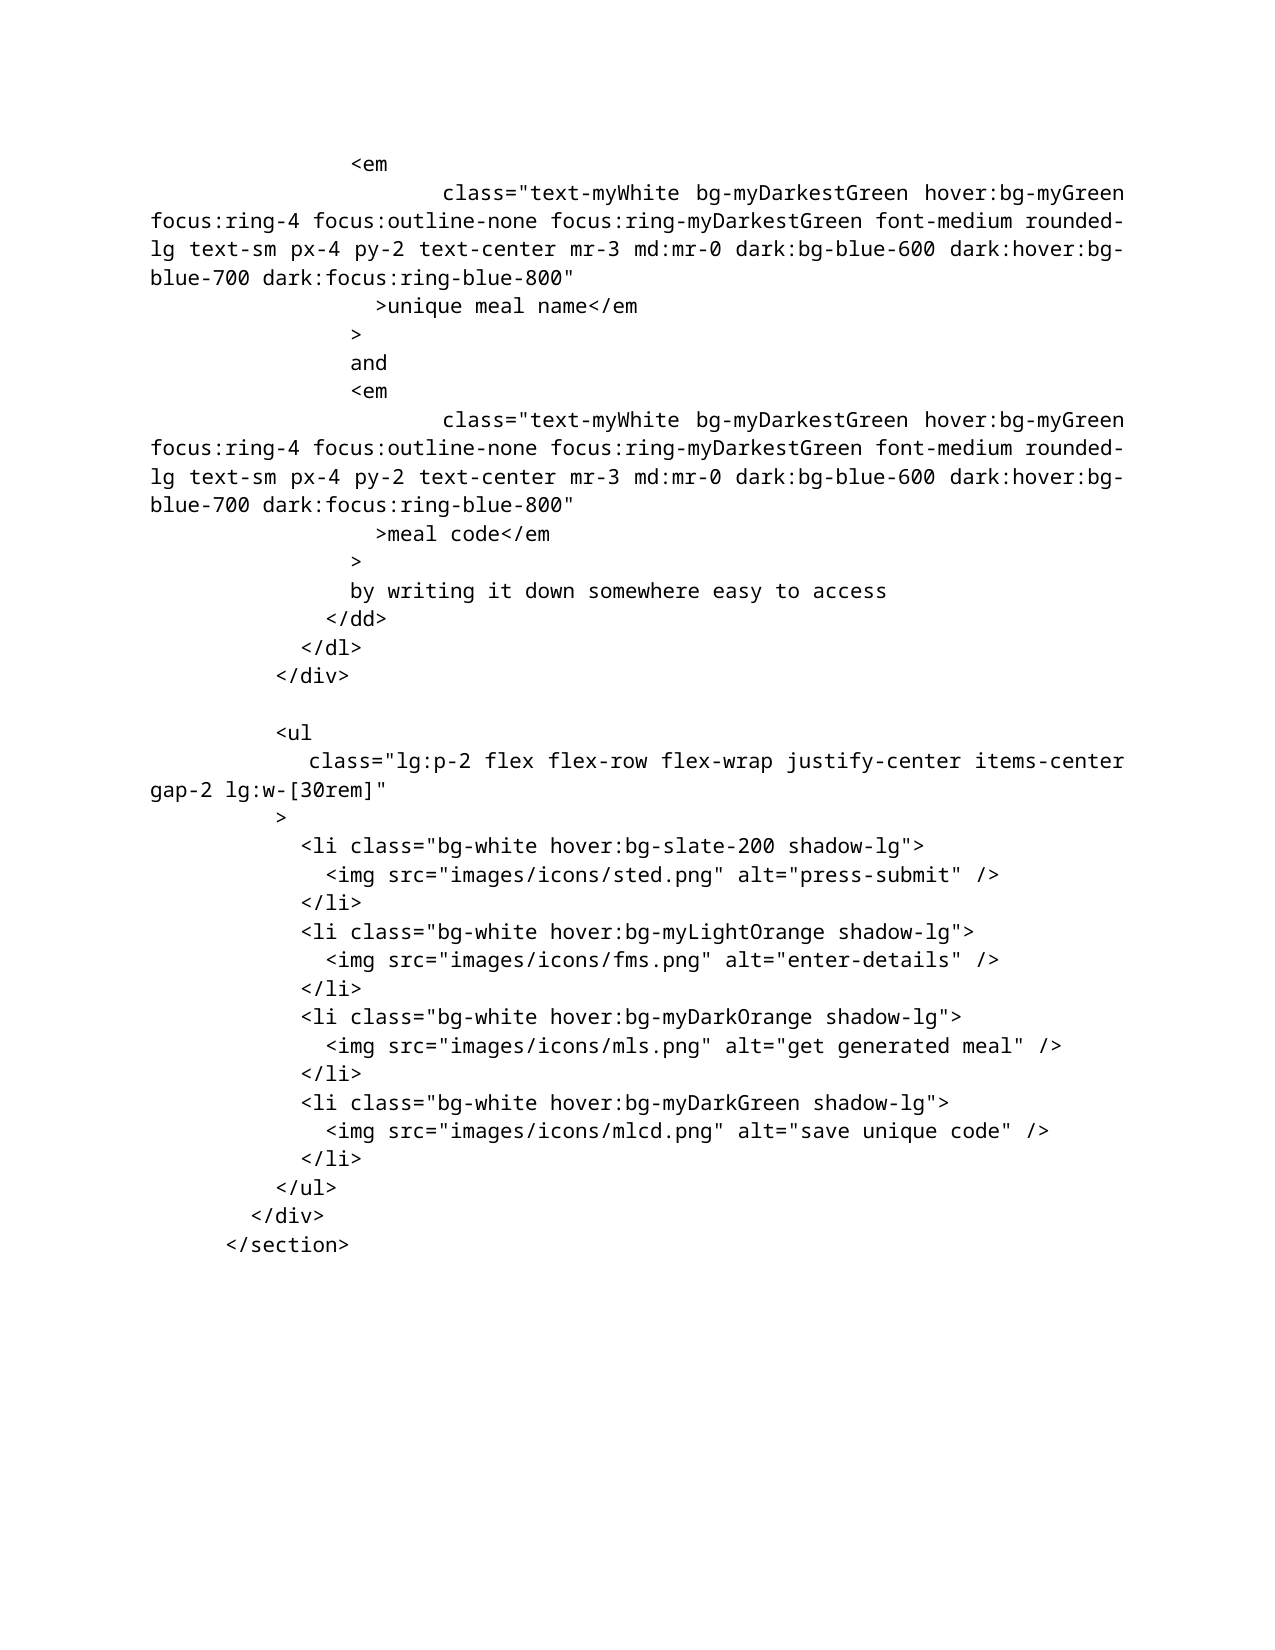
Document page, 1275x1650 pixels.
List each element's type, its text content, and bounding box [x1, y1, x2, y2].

text </div> [150, 661, 1125, 689]
text <img src="images/icons/mlcd.png" alt="save unique code" /> [150, 1116, 1125, 1144]
text > [150, 547, 1125, 576]
text > [150, 320, 1125, 348]
text <li class="bg-white hover:bg-myDarkOrange shadow-lg"> [150, 1002, 1125, 1031]
text </li> [150, 888, 1125, 917]
text and [150, 348, 1125, 377]
text <li class="bg-white hover:bg-myDarkGreen shadow-lg"> [150, 1088, 1125, 1116]
text <em [150, 149, 1125, 178]
text <li class="bg-white hover:bg-myLightOrange shadow-lg"> [150, 917, 1125, 945]
text </li> [150, 974, 1125, 1002]
text </section> [150, 1230, 1125, 1258]
text > [150, 803, 1125, 832]
text </div> [150, 1201, 1125, 1230]
text </li> [150, 1059, 1125, 1088]
text </li> [150, 1144, 1125, 1173]
text class="text-myWhite bg-myDarkestGreen hover:bg-myGreen focus:ring-4 focus:outline-none focus:ring-myDarkestGreen font-medium rounded-lg text-sm px-4 py-2 text-center mr-3 md:mr-0 dark:bg-blue-600 dark:hover:bg-blue-700 dark:focus:ring-blue-800" [150, 405, 1125, 519]
text class="text-myWhite bg-myDarkestGreen hover:bg-myGreen focus:ring-4 focus:outline-none focus:ring-myDarkestGreen font-medium rounded-lg text-sm px-4 py-2 text-center mr-3 md:mr-0 dark:bg-blue-600 dark:hover:bg-blue-700 dark:focus:ring-blue-800" [150, 178, 1125, 291]
text >meal code</em [150, 519, 1125, 547]
text </dl> [150, 633, 1125, 661]
text <li class="bg-white hover:bg-slate-200 shadow-lg"> [150, 832, 1125, 860]
text class="lg:p-2 flex flex-row flex-wrap justify-center items-center gap-2 lg:w-[30rem]" [150, 746, 1125, 803]
text <ul [150, 718, 1125, 746]
text <img src="images/icons/sted.png" alt="press-submit" /> [150, 860, 1125, 888]
text </ul> [150, 1173, 1125, 1201]
text by writing it down somewhere easy to access [150, 576, 1125, 604]
text <img src="images/icons/mls.png" alt="get generated meal" /> [150, 1031, 1125, 1059]
text </dd> [150, 604, 1125, 633]
text <em [150, 377, 1125, 405]
text <img src="images/icons/fms.png" alt="enter-details" /> [150, 945, 1125, 974]
text >unique meal name</em [150, 291, 1125, 320]
